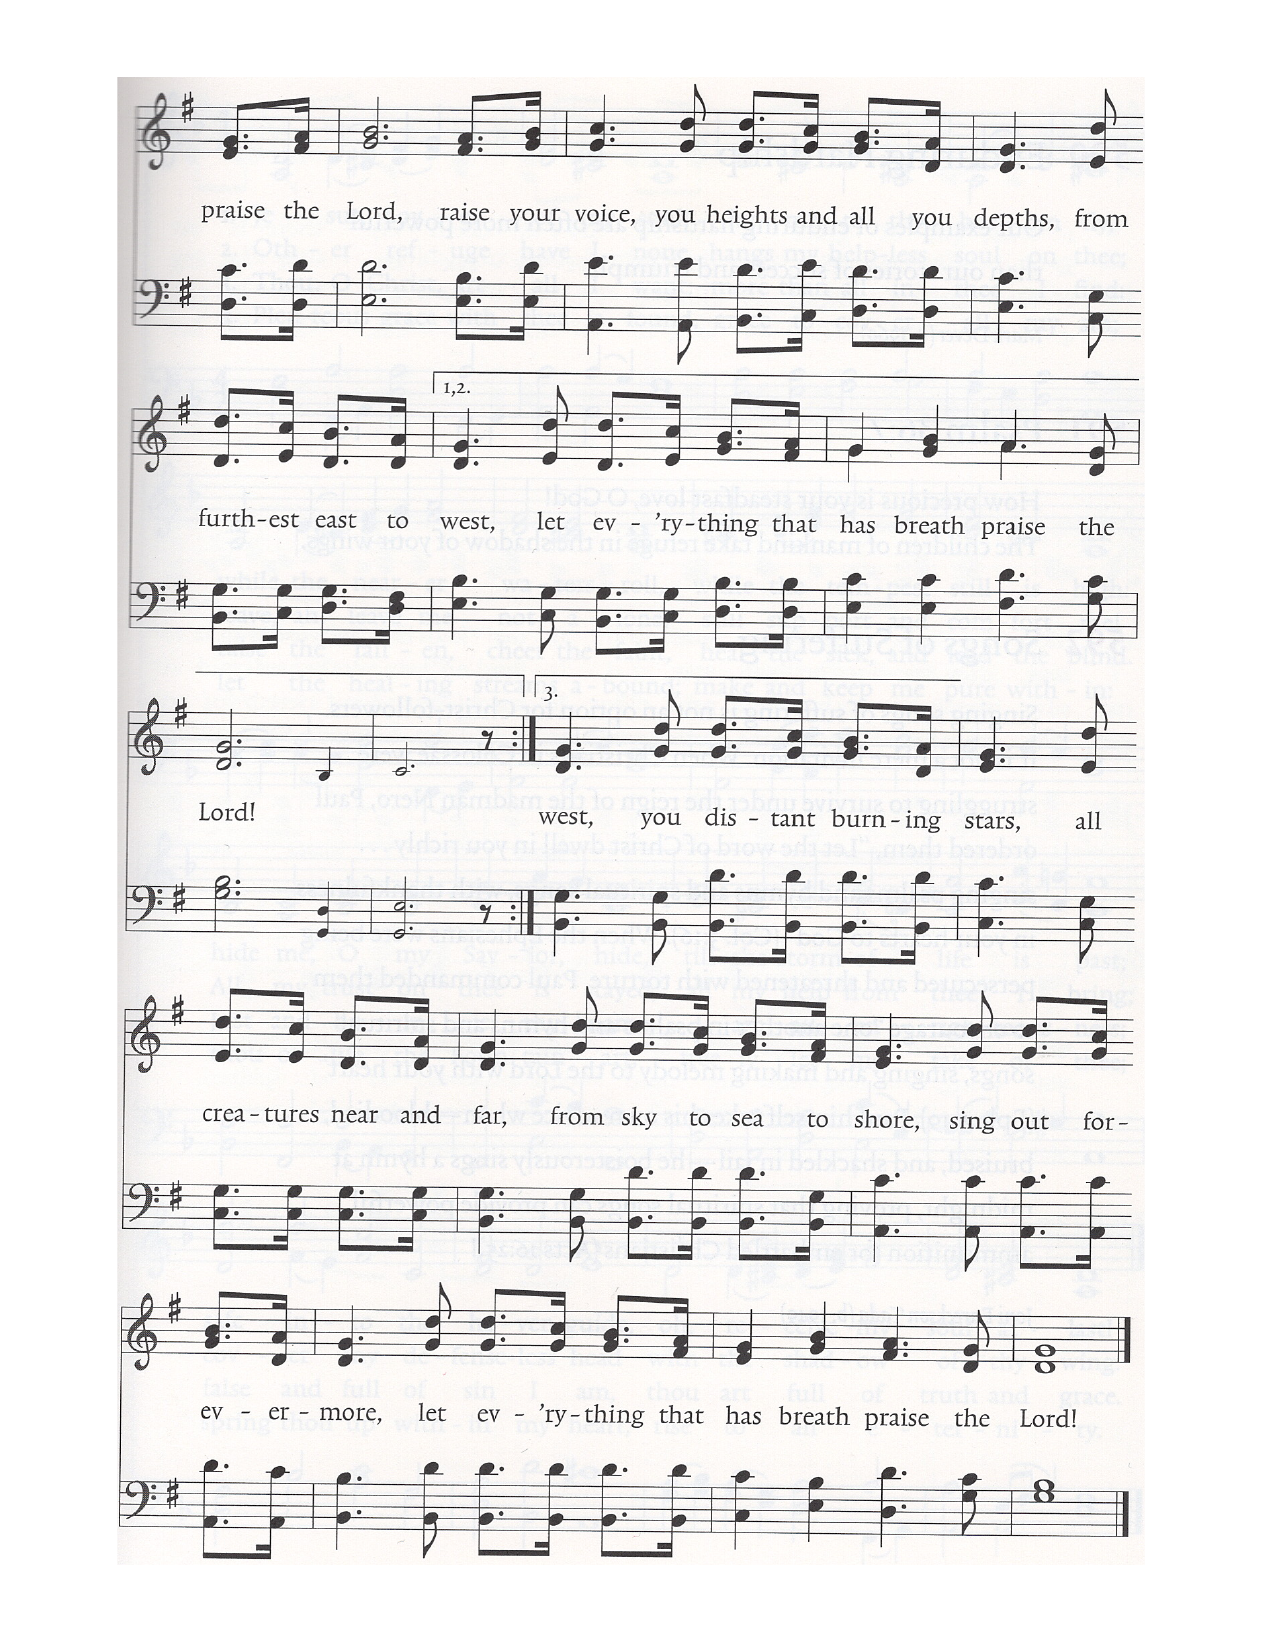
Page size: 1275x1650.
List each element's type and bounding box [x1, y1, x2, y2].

picture [117, 77, 1121, 781]
